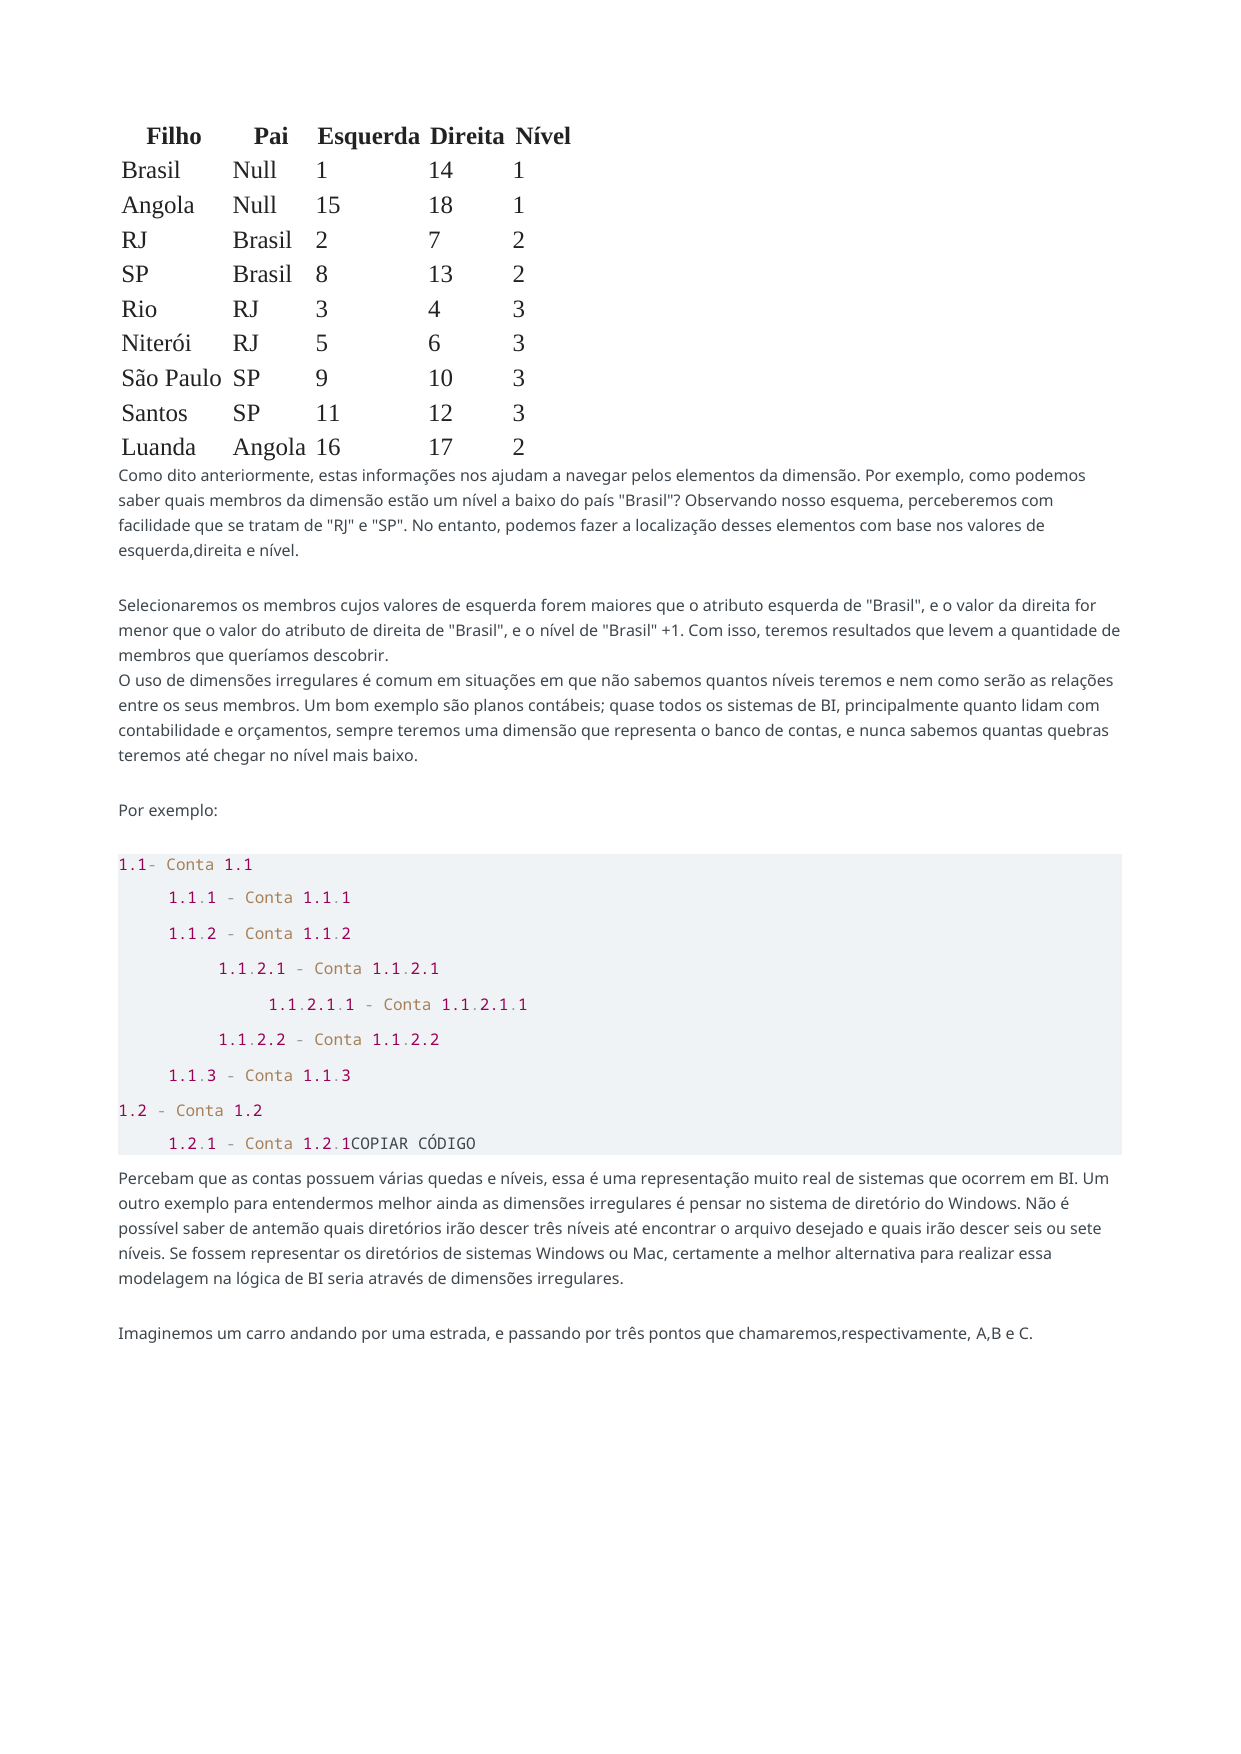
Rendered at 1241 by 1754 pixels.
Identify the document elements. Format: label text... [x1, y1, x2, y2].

table_cell Angola [230, 429, 312, 464]
table_cell 10 [425, 360, 509, 395]
table_cell 3 [509, 291, 577, 326]
table_cell Luanda [118, 429, 229, 464]
table_cell 15 [313, 187, 425, 222]
text Imaginemos um carro andando por uma estrada, e passando por três pontos que chamaremos,respectivamente, A,B e C. [118, 1322, 1122, 1344]
text Por exemplo: [118, 799, 1122, 821]
text 1.2.1 - Conta 1.2.1COPIAR CÓDIGO [118, 1132, 1122, 1155]
table_cell RJ [118, 222, 229, 256]
table_cell 2 [509, 429, 577, 464]
table_cell 14 [425, 153, 509, 187]
text 1.2 - Conta 1.2 [118, 1099, 1122, 1121]
table_cell 7 [425, 222, 509, 256]
table_cell Brasil [230, 222, 312, 256]
table_cell RJ [230, 291, 312, 326]
table_cell Santos [118, 395, 229, 429]
table_cell Brasil [118, 153, 229, 187]
table_cell 1 [509, 187, 577, 222]
table_header Esquerda [313, 118, 425, 153]
table_cell 5 [313, 326, 425, 360]
table_cell 6 [425, 326, 509, 360]
table_cell Brasil [230, 256, 312, 291]
table_header Filho [118, 118, 229, 153]
text 1.1- Conta 1.1 [118, 854, 1122, 876]
table_cell 9 [313, 360, 425, 395]
text O uso de dimensões irregulares é comum em situações em que não sabemos quantos níveis teremos e nem como serão as relações entre os seus membros. Um bom exemplo são planos contábeis; quase todos os sistemas de BI, principalmente quanto lidam com contabilidade e orçamentos, sempre teremos uma dimensão que representa o banco de contas, e nunca sabemos quantas quebras teremos até chegar no nível mais baixo. [118, 669, 1122, 766]
table_cell Null [230, 187, 312, 222]
table_cell 3 [509, 326, 577, 360]
table_cell Rio [118, 291, 229, 326]
text 1.1.2.1.1 - Conta 1.1.2.1.1 [118, 993, 1122, 1016]
table_cell 16 [313, 429, 425, 464]
table_cell 4 [425, 291, 509, 326]
table_cell RJ [230, 326, 312, 360]
text 1.1.2.1 - Conta 1.1.2.1 [118, 957, 1122, 981]
table_cell 2 [313, 222, 425, 256]
table_cell 13 [425, 256, 509, 291]
table_cell 1 [509, 153, 577, 187]
table_cell 11 [313, 395, 425, 429]
text 1.1.3 - Conta 1.1.3 [118, 1063, 1122, 1087]
text 1.1.2 - Conta 1.1.2 [118, 922, 1122, 946]
text Como dito anteriormente, estas informações nos ajudam a navegar pelos elementos da dimensão. Por exemplo, como podemos saber quais membros da dimensão estão um nível a baixo do país "Brasil"? Observando nosso esquema, perceberemos com facilidade que se tratam de "RJ" e "SP". No entanto, podemos fazer a localização desses elementos com base nos valores de esquerda,direita e nível. [118, 464, 1122, 561]
text Selecionaremos os membros cujos valores de esquerda forem maiores que o atributo esquerda de "Brasil", e o valor da direita for menor que o valor do atributo de direita de "Brasil", e o nível de "Brasil" +1. Com isso, teremos resultados que levem a quantidade de membros que queríamos descobrir. [118, 594, 1122, 666]
table_cell São Paulo [118, 360, 229, 395]
text 1.1.2.2 - Conta 1.1.2.2 [118, 1028, 1122, 1052]
table_cell 3 [509, 360, 577, 395]
table_header Direita [425, 118, 509, 153]
table_cell 8 [313, 256, 425, 291]
table_cell 18 [425, 187, 509, 222]
table_cell 2 [509, 222, 577, 256]
table_cell 2 [509, 256, 577, 291]
table_cell Angola [118, 187, 229, 222]
table_cell Niterói [118, 326, 229, 360]
table_header Nível [509, 118, 577, 153]
table_cell 17 [425, 429, 509, 464]
table_cell SP [118, 256, 229, 291]
table_cell 3 [313, 291, 425, 326]
table_cell SP [230, 360, 312, 395]
table_header Pai [230, 118, 312, 153]
table_cell 1 [313, 153, 425, 187]
table_cell SP [230, 395, 312, 429]
table_cell 3 [509, 395, 577, 429]
table_cell Null [230, 153, 312, 187]
table_cell 12 [425, 395, 509, 429]
text Percebam que as contas possuem várias quedas e níveis, essa é uma representação muito real de sistemas que ocorrem em BI. Um outro exemplo para entendermos melhor ainda as dimensões irregulares é pensar no sistema de diretório do Windows. Não é possível saber de antemão quais diretórios irão descer três níveis até encontrar o arquivo desejado e quais irão descer seis ou sete níveis. Se fossem representar os diretórios de sistemas Windows ou Mac, certamente a melhor alternativa para realizar essa modelagem na lógica de BI seria através de dimensões irregulares. [118, 1167, 1122, 1289]
text 1.1.1 - Conta 1.1.1 [118, 886, 1122, 910]
